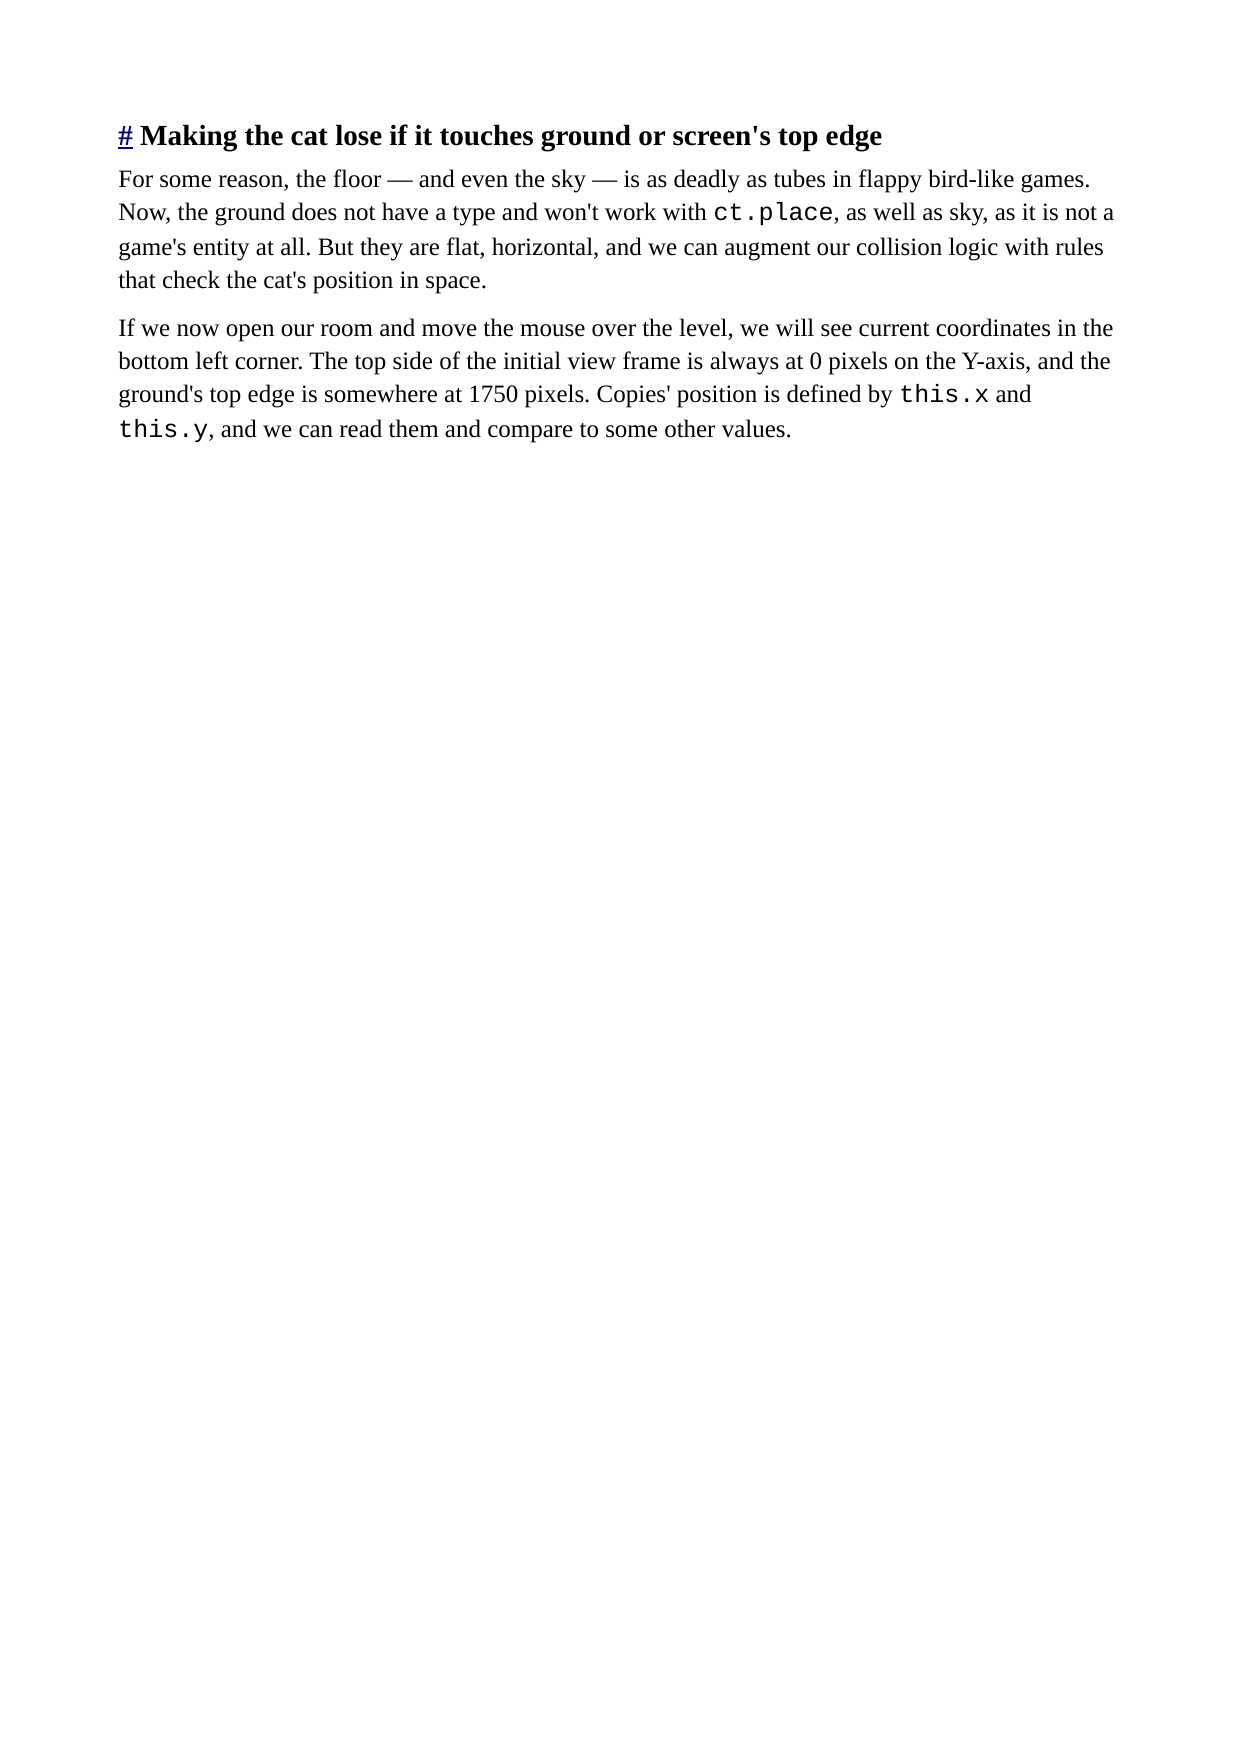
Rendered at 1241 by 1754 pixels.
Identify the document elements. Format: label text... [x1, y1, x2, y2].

subtitle # Making the cat lose if it touches ground or screen's top edge [118, 118, 1122, 152]
text For some reason, the floor — and even the sky — is as deadly as tubes in flappy bird-like games. Now, the ground does not have a type and won't work with ct.place, as well as sky, as it is not a game's entity at all. But they are flat, horizontal, and we can augment our collision logic with rules that check the cat's position in space. [118, 164, 1122, 294]
text If we now open our room and move the mouse over the level, we will see current coordinates in the bottom left corner. The top side of the initial view frame is always at 0 pixels on the Y-axis, and the ground's top edge is somewhere at 1750 pixels. Copies' position is defined by this.x and this.y, and we can read them and compare to some other values. [118, 313, 1122, 445]
